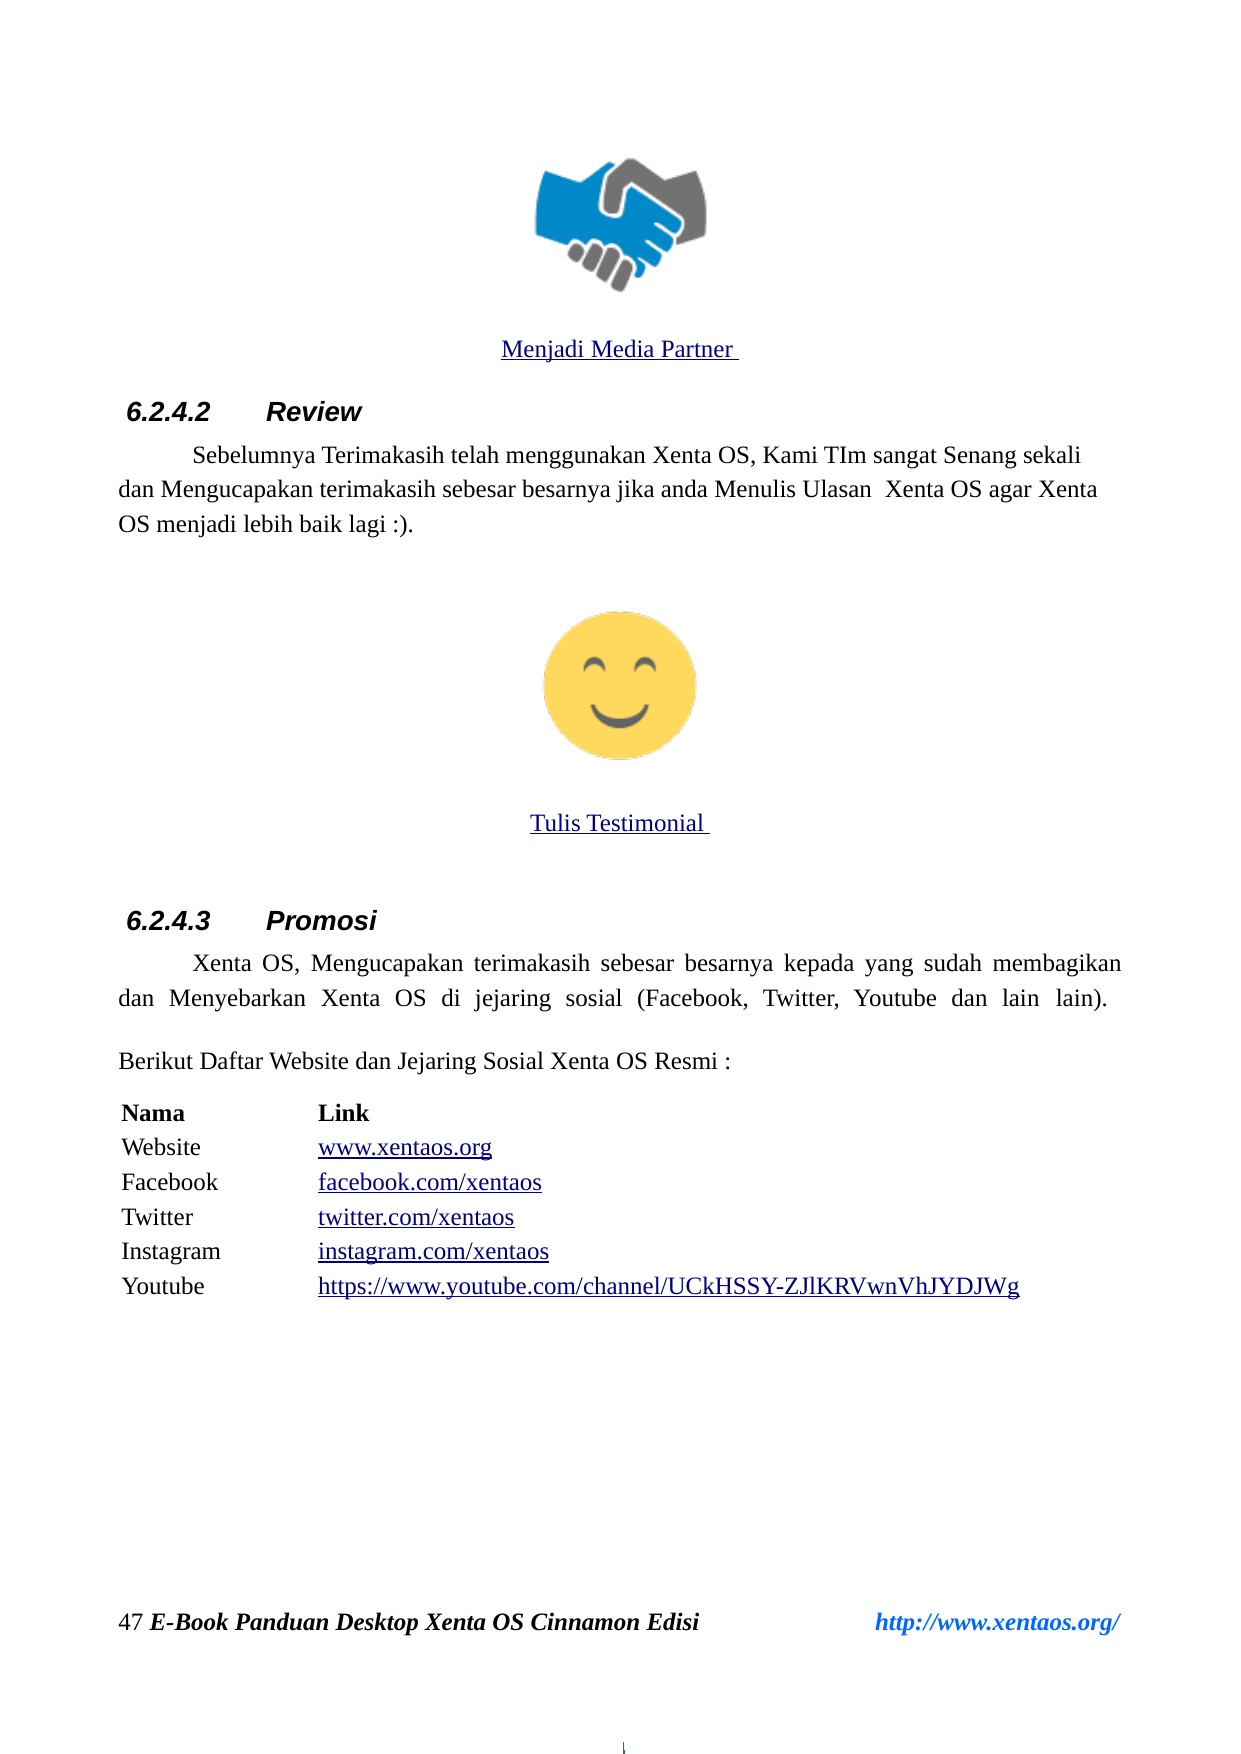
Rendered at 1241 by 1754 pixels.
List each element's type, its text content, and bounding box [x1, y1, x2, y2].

table_cell Twitter [118, 1199, 315, 1233]
table_cell Website [118, 1130, 315, 1164]
table_header Nama [118, 1095, 315, 1129]
text Menjadi Media Partner [118, 334, 1122, 362]
subtitle Promosi [118, 904, 1122, 936]
table_cell www.xentaos.org [315, 1130, 1121, 1164]
table_cell Instagram [118, 1233, 315, 1268]
text Xenta OS, Mengucapakan terimakasih sebesar besarnya kepada yang sudah membagikan dan Menyebarkan Xenta OS di jejaring sosial (Facebook, Twitter, Youtube dan lain lain). Berikut Daftar Website dan Jejaring Sosial Xenta OS Resmi : [118, 948, 1122, 1075]
table_cell twitter.com/xentaos [315, 1199, 1121, 1233]
table_cell https://www.youtube.com/channel/UCkHSSY-ZJlKRVwnVhJYDJWg [315, 1268, 1121, 1302]
picture [463, 592, 777, 788]
picture [463, 118, 777, 314]
table_cell Youtube [118, 1268, 315, 1302]
table_header Link [315, 1095, 1121, 1129]
table_cell instagram.com/xentaos [315, 1233, 1121, 1268]
table_cell Facebook [118, 1164, 315, 1199]
table_cell facebook.com/xentaos [315, 1164, 1121, 1199]
text Sebelumnya Terimakasih telah menggunakan Xenta OS, Kami TIm sangat Senang sekali dan Mengucapakan terimakasih sebesar besarnya jika anda Menulis Ulasan Xenta OS agar Xenta OS menjadi lebih baik lagi :). [118, 440, 1122, 537]
text Tulis Testimonial [118, 808, 1122, 837]
subtitle Review [118, 395, 1122, 427]
